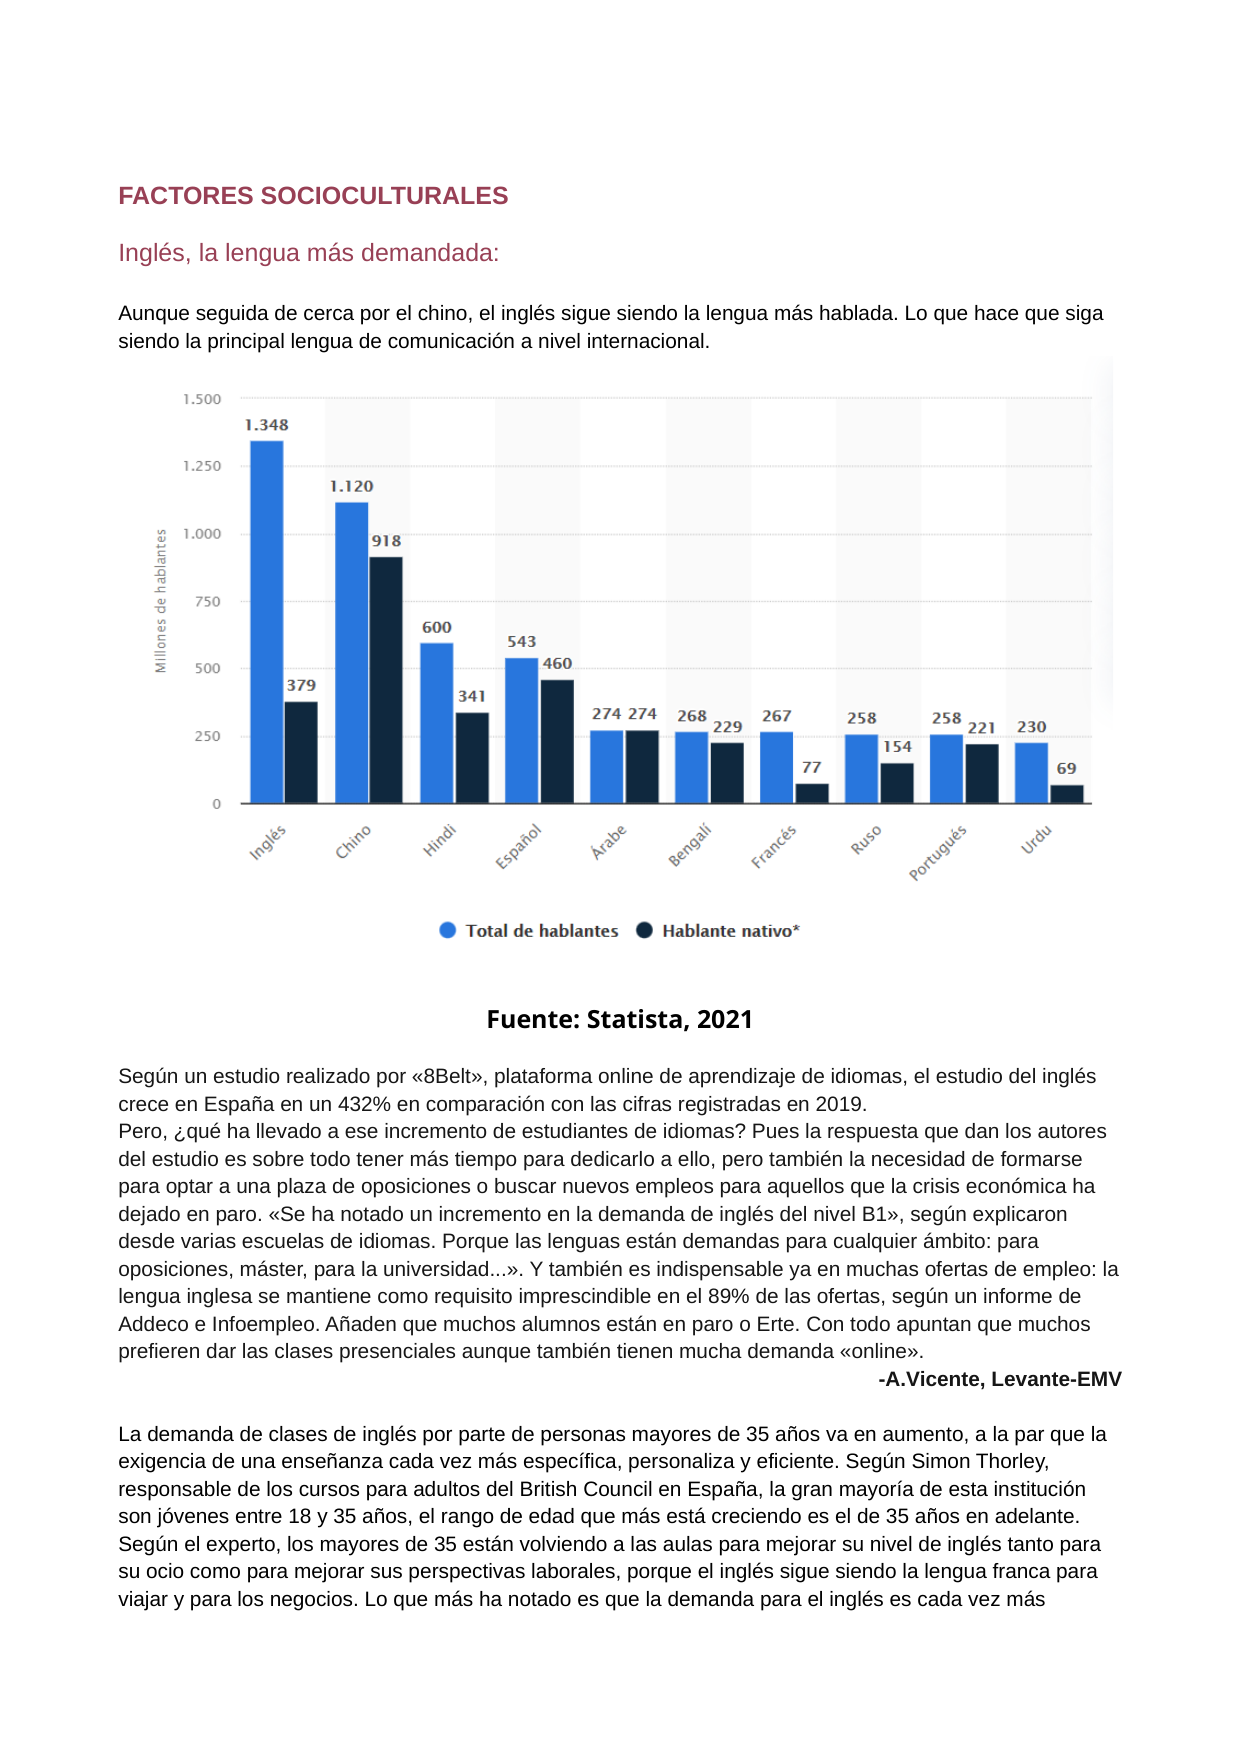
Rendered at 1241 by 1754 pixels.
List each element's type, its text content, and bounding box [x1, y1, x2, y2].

text Fuente: Statista, 2021 [118, 1002, 1122, 1036]
text Pero, ¿qué ha llevado a ese incremento de estudiantes de idiomas? Pues la respuesta que dan los autores del estudio es sobre todo tener más tiempo para dedicarlo a ello, pero también la necesidad de formarse para optar a una plaza de oposiciones o buscar nuevos empleos para aquellos que la crisis económica ha dejado en paro. «Se ha notado un incremento en la demanda de inglés del nivel B1», según explicaron desde varias escuelas de idiomas. Porque las lenguas están demandas para cualquier ámbito: para oposiciones, máster, para la universidad...». Y también es indispensable ya en muchas ofertas de empleo: la lengua inglesa se mantiene como requisito imprescindible en el 89% de las ofertas, según un informe de Addeco e Infoempleo. Añaden que muchos alumnos están en paro o Erte. Con todo apuntan que muchos prefieren dar las clases presenciales aunque también tienen mucha demanda «online». [118, 1119, 1122, 1363]
text Aunque seguida de cerca por el chino, el inglés sigue siendo la lengua más hablada. Lo que hace que siga siendo la principal lengua de comunicación a nivel internacional. [118, 301, 1122, 353]
text La demanda de clases de inglés por parte de personas mayores de 35 años va en aumento, a la par que la exigencia de una enseñanza cada vez más específica, personaliza y eficiente. Según Simon Thorley, responsable de los cursos para adultos del British Council en España, la gran mayoría de esta institución son jóvenes entre 18 y 35 años, el rango de edad que más está creciendo es el de 35 años en adelante. Según el experto, los mayores de 35 están volviendo a las aulas para mejorar su nivel de inglés tanto para su ocio como para mejorar sus perspectivas laborales, porque el inglés sigue siendo la lengua franca para viajar y para los negocios. Lo que más ha notado es que la demanda para el inglés es cada vez más [118, 1422, 1122, 1611]
text Según un estudio realizado por «8Belt», plataforma online de aprendizaje de idiomas, el estudio del inglés crece en España en un 432% en comparación con las cifras registradas en 2019. [118, 1064, 1122, 1116]
text -A.Vicente, Levante-EMV [118, 1367, 1122, 1391]
text Inglés, la lengua más demandada: [118, 238, 1122, 267]
text FACTORES SOCIOCULTURALES [118, 181, 1122, 210]
picture [127, 356, 1114, 973]
